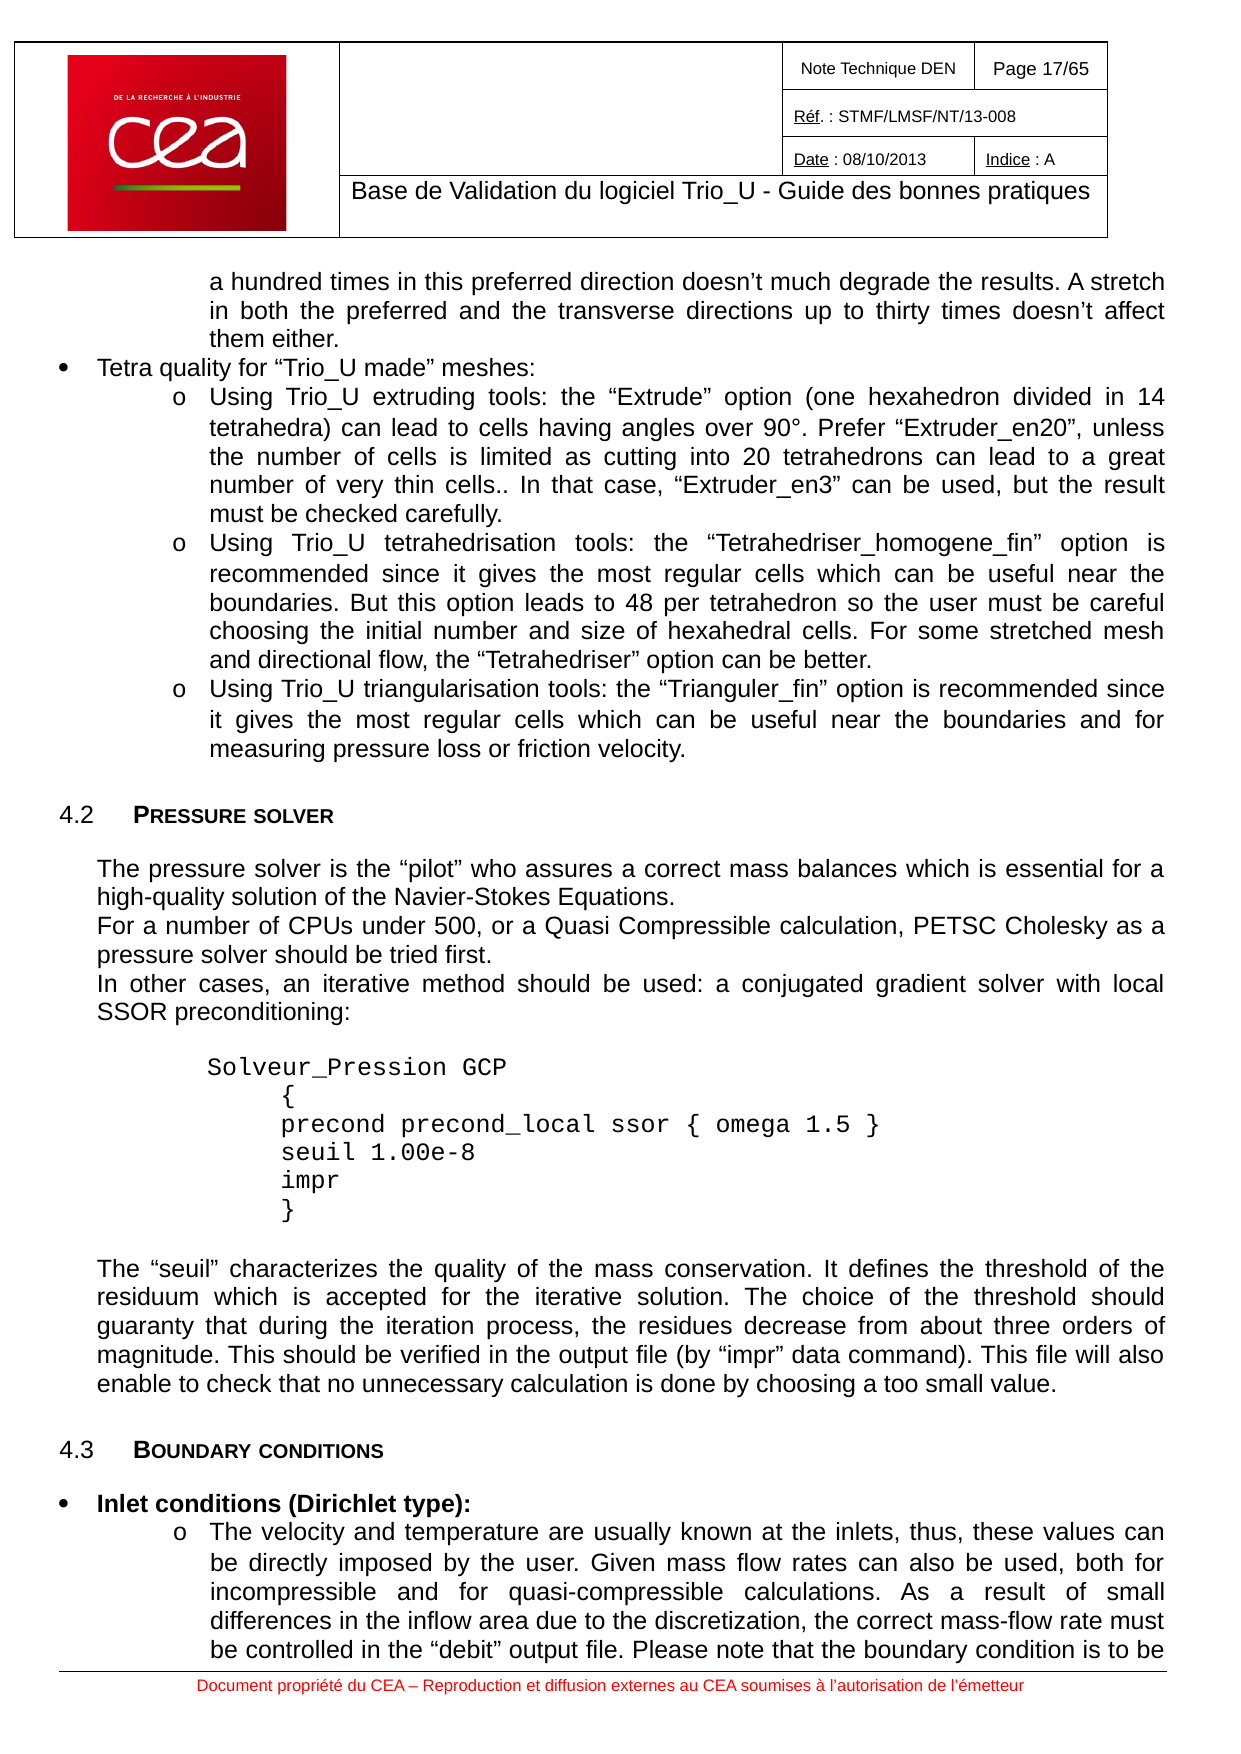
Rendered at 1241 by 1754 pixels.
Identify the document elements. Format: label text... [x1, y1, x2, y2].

text The pressure solver is the “pilot” who assures a correct mass balances which is essential for a high-quality solution of the Navier-Stokes Equations. [97, 853, 1167, 911]
list Tetra quality for “Trio_U made” meshes: [59, 353, 1167, 382]
text impr [59, 1168, 1167, 1196]
text Solveur_Pression GCP [133, 1055, 1167, 1083]
subtitle Pressure solver [59, 800, 1167, 828]
list Inlet conditions (Dirichlet type): [59, 1488, 1167, 1517]
text seuil 1.00e-8 [59, 1140, 1167, 1168]
list a hundred times in this preferred direction doesn’t much degrade the results. A stretch in both the preferred and the transverse directions up to thirty times doesn’t affect them either. [172, 267, 1167, 353]
picture [67, 55, 287, 231]
text } [59, 1196, 1167, 1225]
list Using Trio_U tetrahedrisation tools: the “Tetrahedriser_homogene_fin” option is recommended since it gives the most regular cells which can be useful near the boundaries. But this option leads to 48 per tetrahedron so the user must be careful choosing the initial number and size of hexahedral cells. For some stretched mesh and directional flow, the “Tetrahedriser” option can be better. [172, 528, 1167, 674]
subtitle Boundary conditions [59, 1435, 1167, 1463]
list Using Trio_U triangularisation tools: the “Trianguler_fin” option is recommended since it gives the most regular cells which can be useful near the boundaries and for measuring pressure loss or friction velocity. [172, 674, 1167, 762]
list Using Trio_U extruding tools: the “Extrude” option (one hexahedron divided in 14 tetrahedra) can lead to cells having angles over 90°. Prefer “Extruder_en20”, unless the number of cells is limited as cutting into 20 tetrahedrons can lead to a great number of very thin cells.. In that case, “Extruder_en3” can be used, but the result must be checked carefully. [172, 382, 1167, 528]
text The “seuil” characterizes the quality of the mass conservation. It defines the threshold of the residuum which is accepted for the iterative solution. The choice of the threshold should guaranty that during the iteration process, the residues decrease from about three orders of magnitude. This should be verified in the output file (by “impr” data command). This file will also enable to check that no unnecessary calculation is done by choosing a too small value. [97, 1253, 1167, 1397]
text For a number of CPUs under 500, or a Quasi Compressible calculation, PETSC Cholesky as a pressure solver should be tried first. [97, 911, 1167, 968]
list The velocity and temperature are usually known at the inlets, thus, these values can be directly imposed by the user. Given mass flow rates can also be used, both for incompressible and for quasi-compressible calculations. As a result of small differences in the inflow area due to the discretization, the correct mass-flow rate must be controlled in the “debit” output file. Please note that the boundary condition is to be [172, 1517, 1167, 1663]
text { [59, 1083, 1167, 1111]
text In other cases, an iterative method should be used: a conjugated gradient solver with local SSOR preconditioning: [97, 968, 1167, 1026]
text precond precond_local ssor { omega 1.5 } [59, 1111, 1167, 1140]
